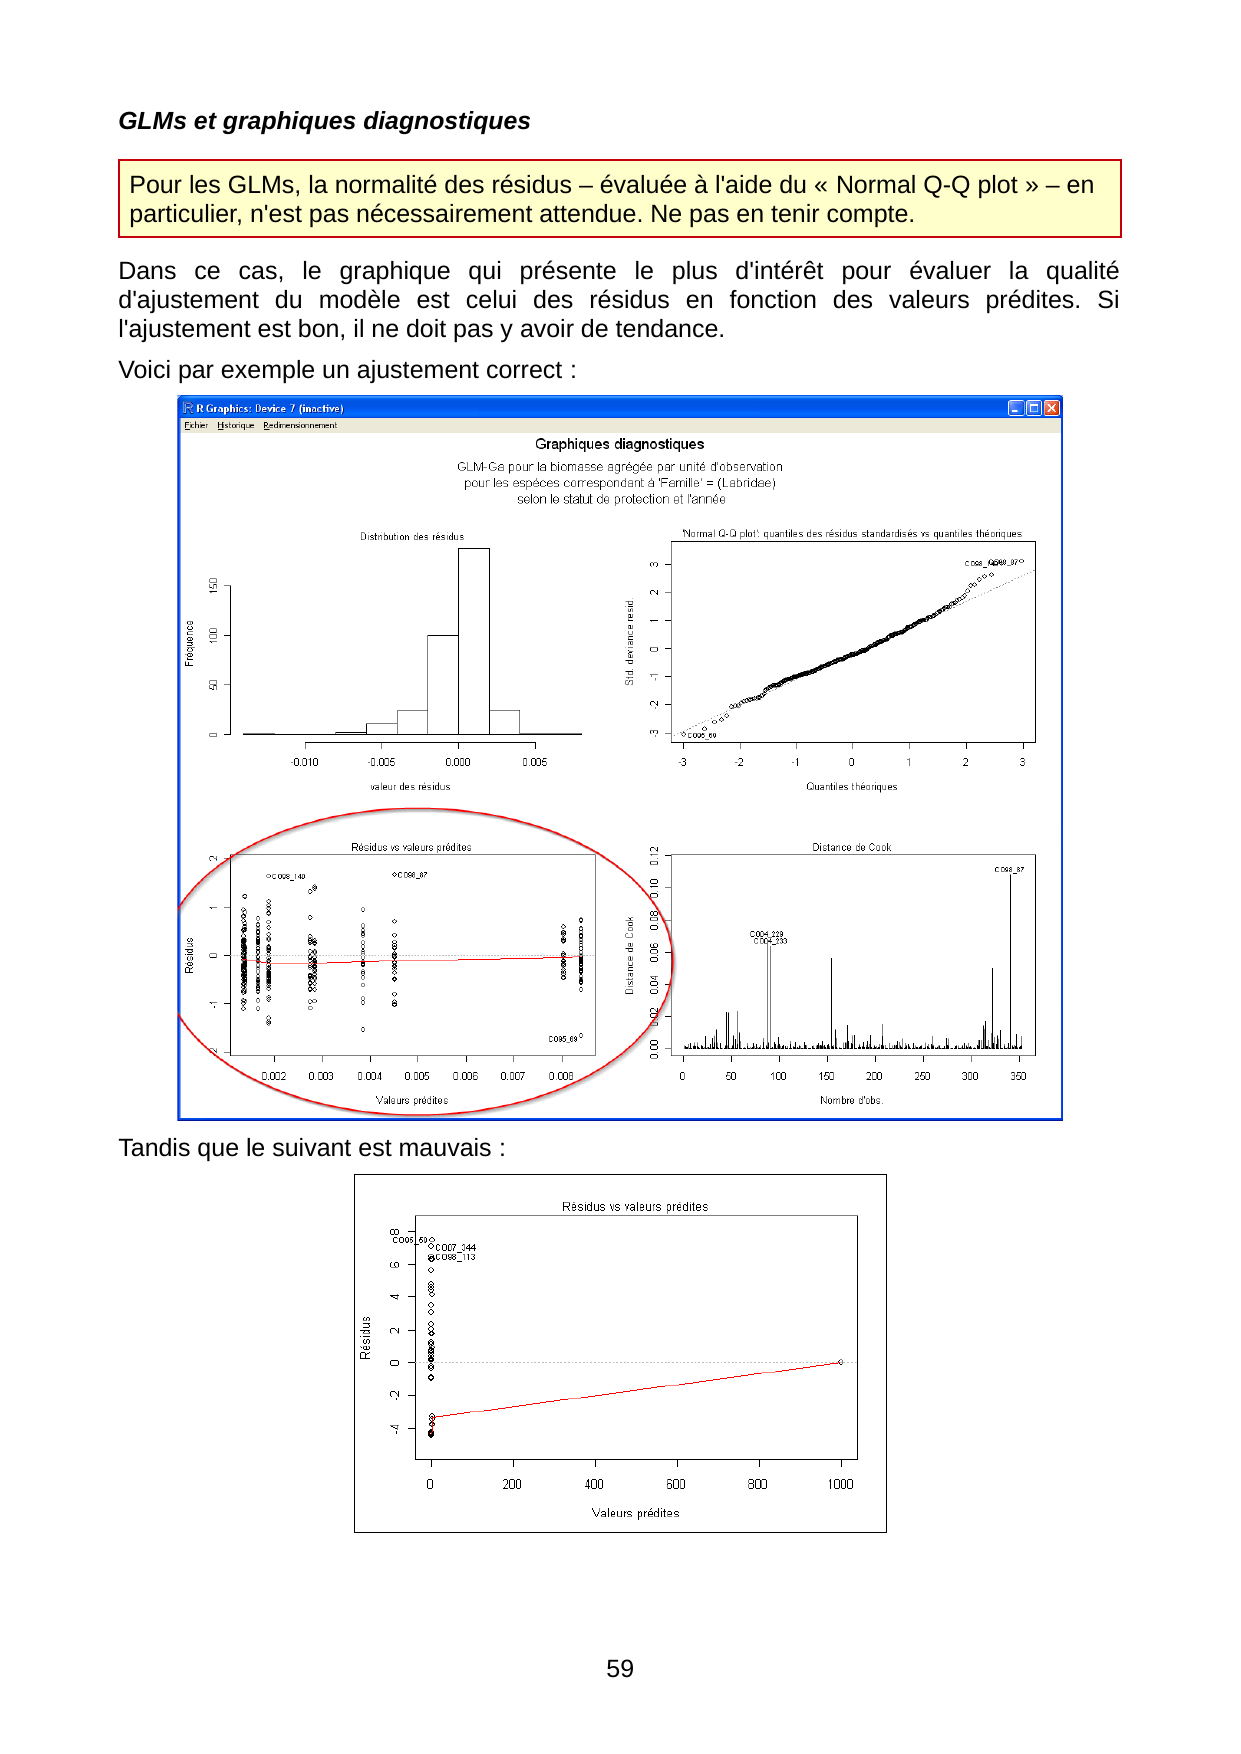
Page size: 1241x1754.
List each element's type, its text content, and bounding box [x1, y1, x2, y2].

text Tandis que le suivant est mauvais : [118, 1133, 1122, 1162]
text Pour les GLMs, la normalité des résidus – évaluée à l'aide du « Normal Q-Q plot » – en particulier, n'est pas nécessairement attendue. Ne pas en tenir compte. [120, 161, 1120, 236]
picture [357, 1177, 883, 1530]
text Voici par exemple un ajustement correct : [118, 355, 1122, 383]
text Dans ce cas, le graphique qui présente le plus d'intérêt pour évaluer la qualité d'ajustement du modèle est celui des résidus en fonction des valeurs prédites. Si l'ajustement est bon, il ne doit pas y avoir de tendance. [118, 256, 1122, 342]
subtitle GLMs et graphiques diagnostiques [118, 106, 1122, 135]
picture [177, 395, 1063, 1121]
